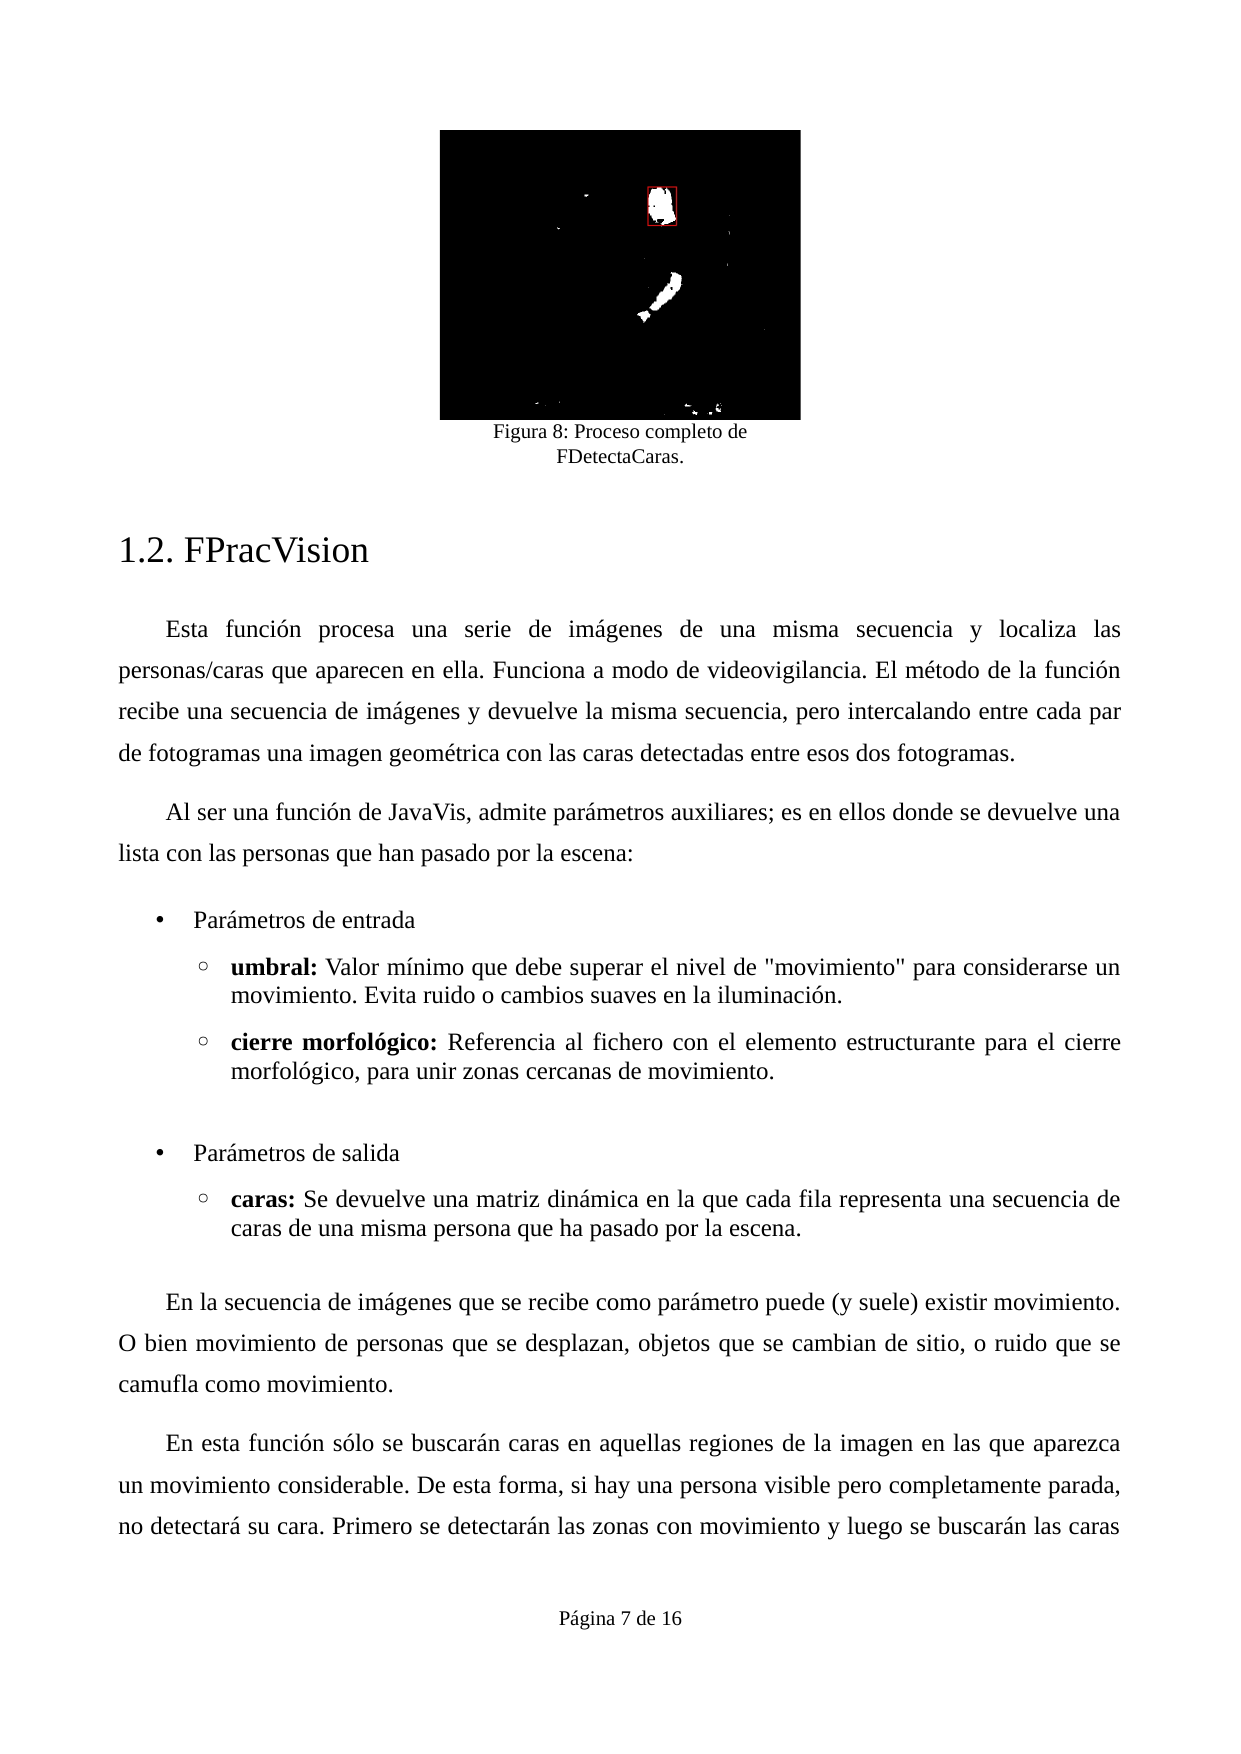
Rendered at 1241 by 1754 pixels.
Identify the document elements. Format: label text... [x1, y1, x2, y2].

picture [439, 130, 801, 420]
text En la secuencia de imágenes que se recibe como parámetro puede (y suele) existir movimiento. O bien movimiento de personas que se desplazan, objetos que se cambian de sitio, o ruido que se camufla como movimiento. [118, 1277, 1122, 1401]
text Figura 8: Proceso completo de FDetectaCaras. [440, 420, 801, 468]
text Esta función procesa una serie de imágenes de una misma secuencia y localiza las personas/caras que aparecen en ella. Funciona a modo de videovigilancia. El método de la función recibe una secuencia de imágenes y devuelve la misma secuencia, pero intercalando entre cada par de fotogramas una imagen geométrica con las caras detectadas entre esos dos fotogramas. [118, 604, 1122, 769]
text Al ser una función de JavaVis, admite parámetros auxiliares; es en ellos donde se devuelve una lista con las personas que han pasado por la escena: [118, 787, 1122, 870]
text En esta función sólo se buscarán caras en aquellas regiones de la imagen en las que aparezca un movimiento considerable. De esta forma, si hay una persona visible pero completamente parada, no detectará su cara. Primero se detectarán las zonas con movimiento y luego se buscarán las caras [118, 1419, 1122, 1543]
list Parámetros de entrada [156, 905, 1122, 934]
list Parámetros de salida [156, 1138, 1122, 1166]
subtitle 1.2. FPracVision [118, 528, 1122, 571]
list cierre morfológico: Referencia al fichero con el elemento estructurante para el cierre morfológico, para unir zonas cercanas de movimiento. [193, 1027, 1122, 1084]
list umbral: Valor mínimo que debe superar el nivel de "movimiento" para considerarse un movimiento. Evita ruido o cambios suaves en la iluminación. [193, 952, 1122, 1009]
list caras: Se devuelve una matriz dinámica en la que cada fila representa una secuencia de caras de una misma persona que ha pasado por la escena. [193, 1184, 1122, 1242]
